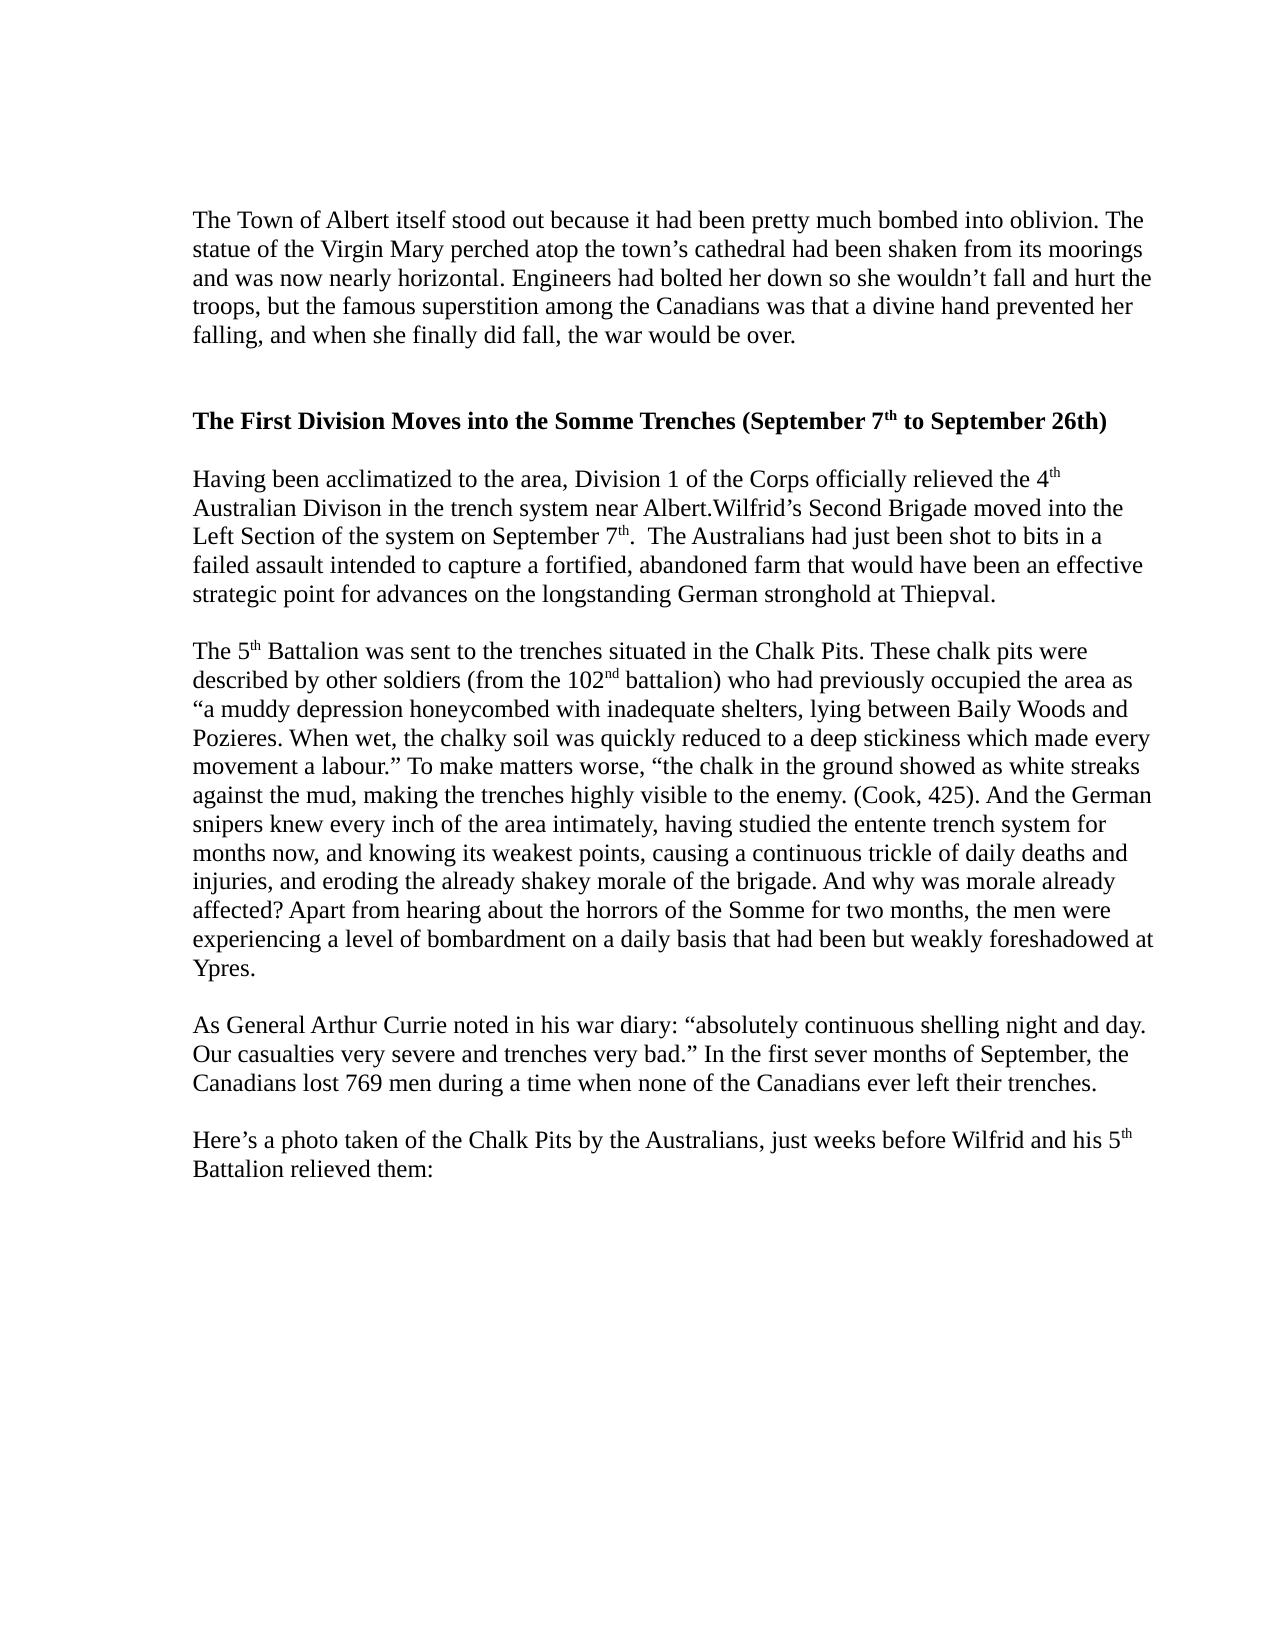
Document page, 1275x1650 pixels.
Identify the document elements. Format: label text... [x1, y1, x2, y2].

text The First Division Moves into the Somme Trenches (September 7th to September 26th) [192, 406, 1158, 435]
text Having been acclimatized to the area, Division 1 of the Corps officially relieved the 4th Australian Divison in the trench system near Albert.Wilfrid’s Second Brigade moved into the Left Section of the system on September 7th. The Australians had just been shot to bits in a failed assault intended to capture a fortified, abandoned farm that would have been an effective strategic point for advances on the longstanding German stronghold at Thiepval. [192, 464, 1158, 608]
text As General Arthur Currie noted in his war diary: “absolutely continuous shelling night and day. Our casualties very severe and trenches very bad.” In the first sever months of September, the Canadians lost 769 men during a time when none of the Canadians ever left their trenches. [192, 1010, 1158, 1096]
text The 5th Battalion was sent to the trenches situated in the Chalk Pits. These chalk pits were described by other soldiers (from the 102nd battalion) who had previously occupied the area as “a muddy depression honeycombed with inadequate shelters, lying between Baily Woods and Pozieres. When wet, the chalky soil was quickly reduced to a deep stickiness which made every movement a labour.” To make matters worse, “the chalk in the ground showed as white streaks against the mud, making the trenches highly visible to the enemy. (Cook, 425). And the German snipers knew every inch of the area intimately, having studied the entente trench system for months now, and knowing its weakest points, causing a continuous trickle of daily deaths and injuries, and eroding the already shakey morale of the brigade. And why was morale already affected? Apart from hearing about the horrors of the Somme for two months, the men were experiencing a level of bombardment on a daily basis that had been but weakly foreshadowed at Ypres. [192, 636, 1158, 981]
text Here’s a photo taken of the Chalk Pits by the Australians, just weeks before Wilfrid and his 5th Battalion relieved them: [192, 1125, 1158, 1183]
text The Town of Albert itself stood out because it had been pretty much bombed into oblivion. The statue of the Virgin Mary perched atop the town’s cathedral had been shaken from its moorings and was now nearly horizontal. Engineers had bolted her down so she wouldn’t fall and hurt the troops, but the famous superstition among the Canadians was that a divine hand prevented her falling, and when she finally did fall, the war would be over. [192, 205, 1158, 349]
